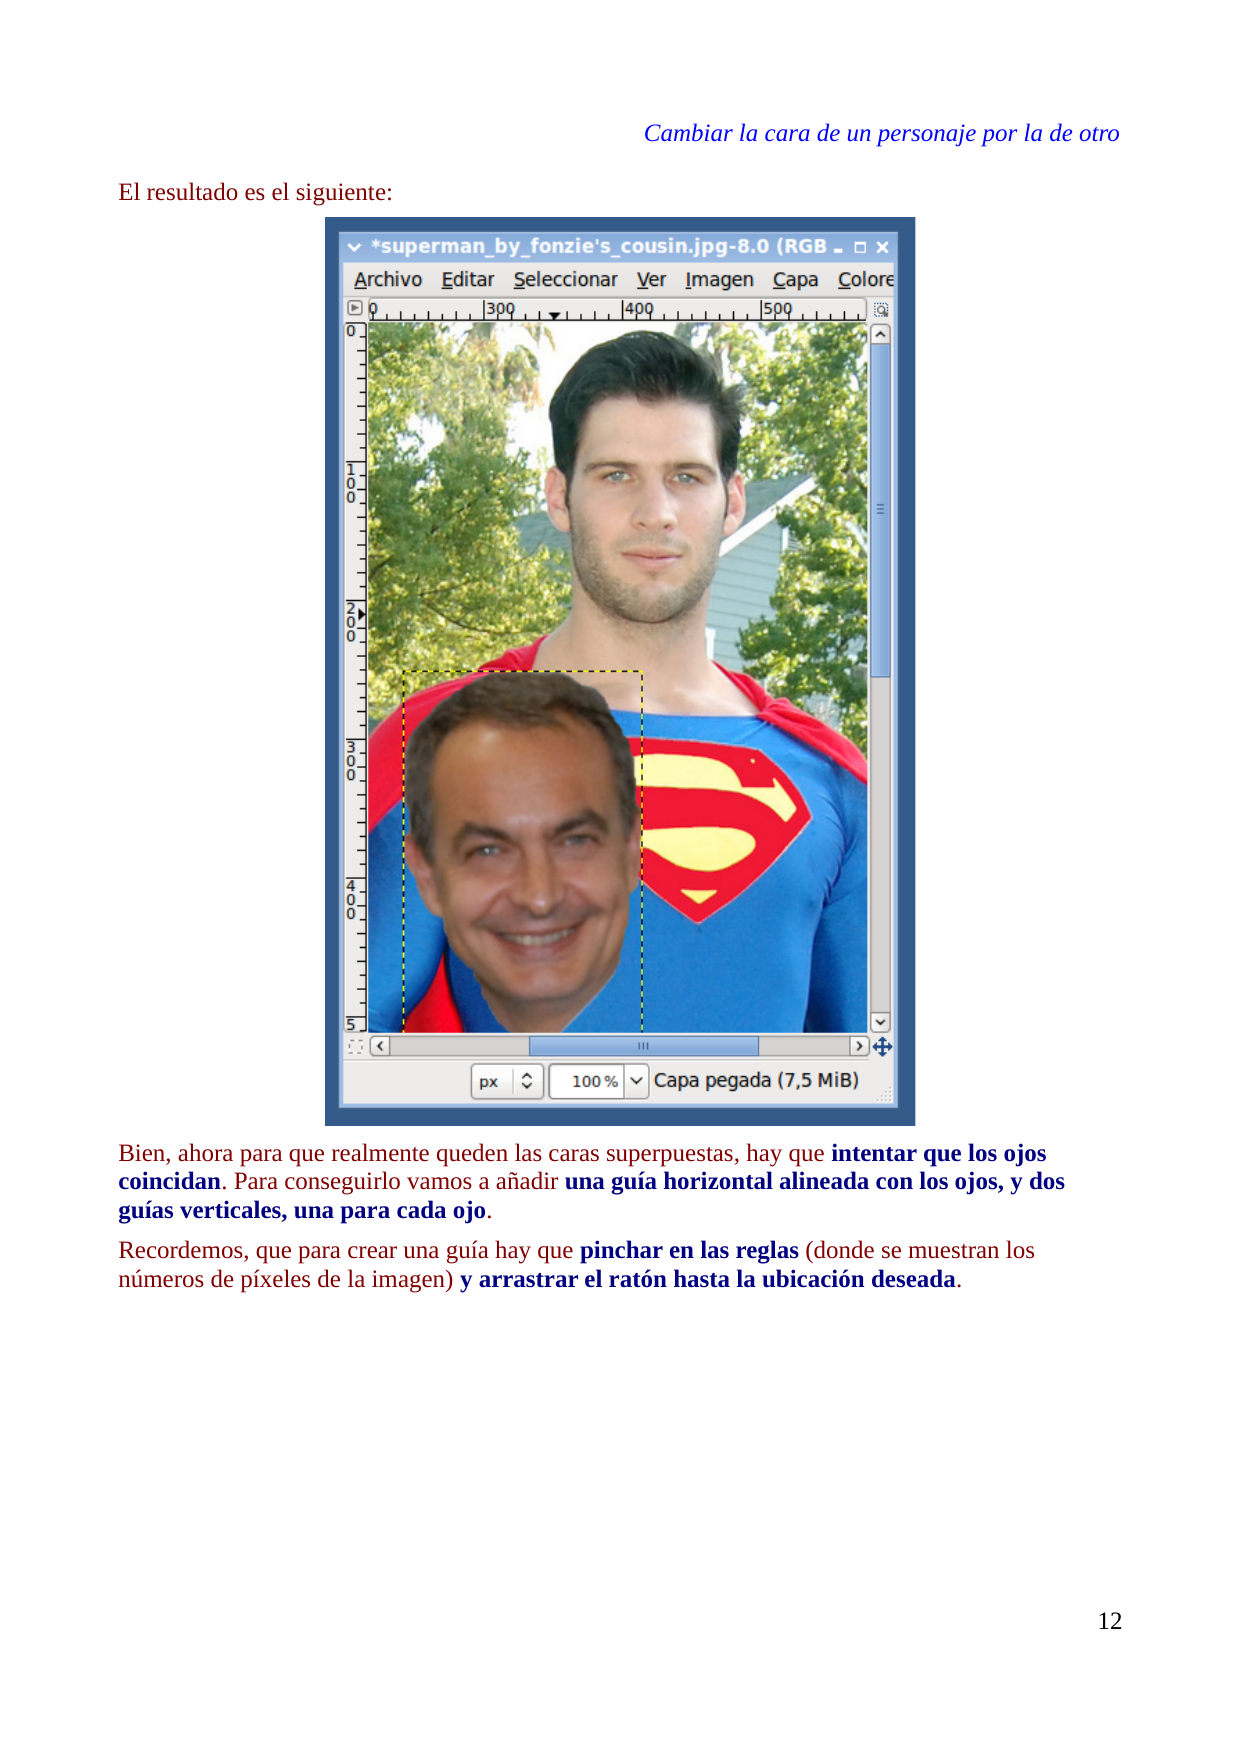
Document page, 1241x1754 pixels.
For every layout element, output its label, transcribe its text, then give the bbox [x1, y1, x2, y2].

text Bien, ahora para que realmente queden las caras superpuestas, hay que intentar que los ojos coincidan. Para conseguirlo vamos a añadir una guía horizontal alineada con los ojos, y dos guías verticales, una para cada ojo. [118, 1138, 1122, 1224]
text Recordemos, que para crear una guía hay que pinchar en las reglas (donde se muestran los números de píxeles de la imagen) y arrastrar el ratón hasta la ubicación deseada. [118, 1236, 1122, 1293]
picture [325, 217, 916, 1126]
text El resultado es el siguiente: [118, 177, 1122, 206]
